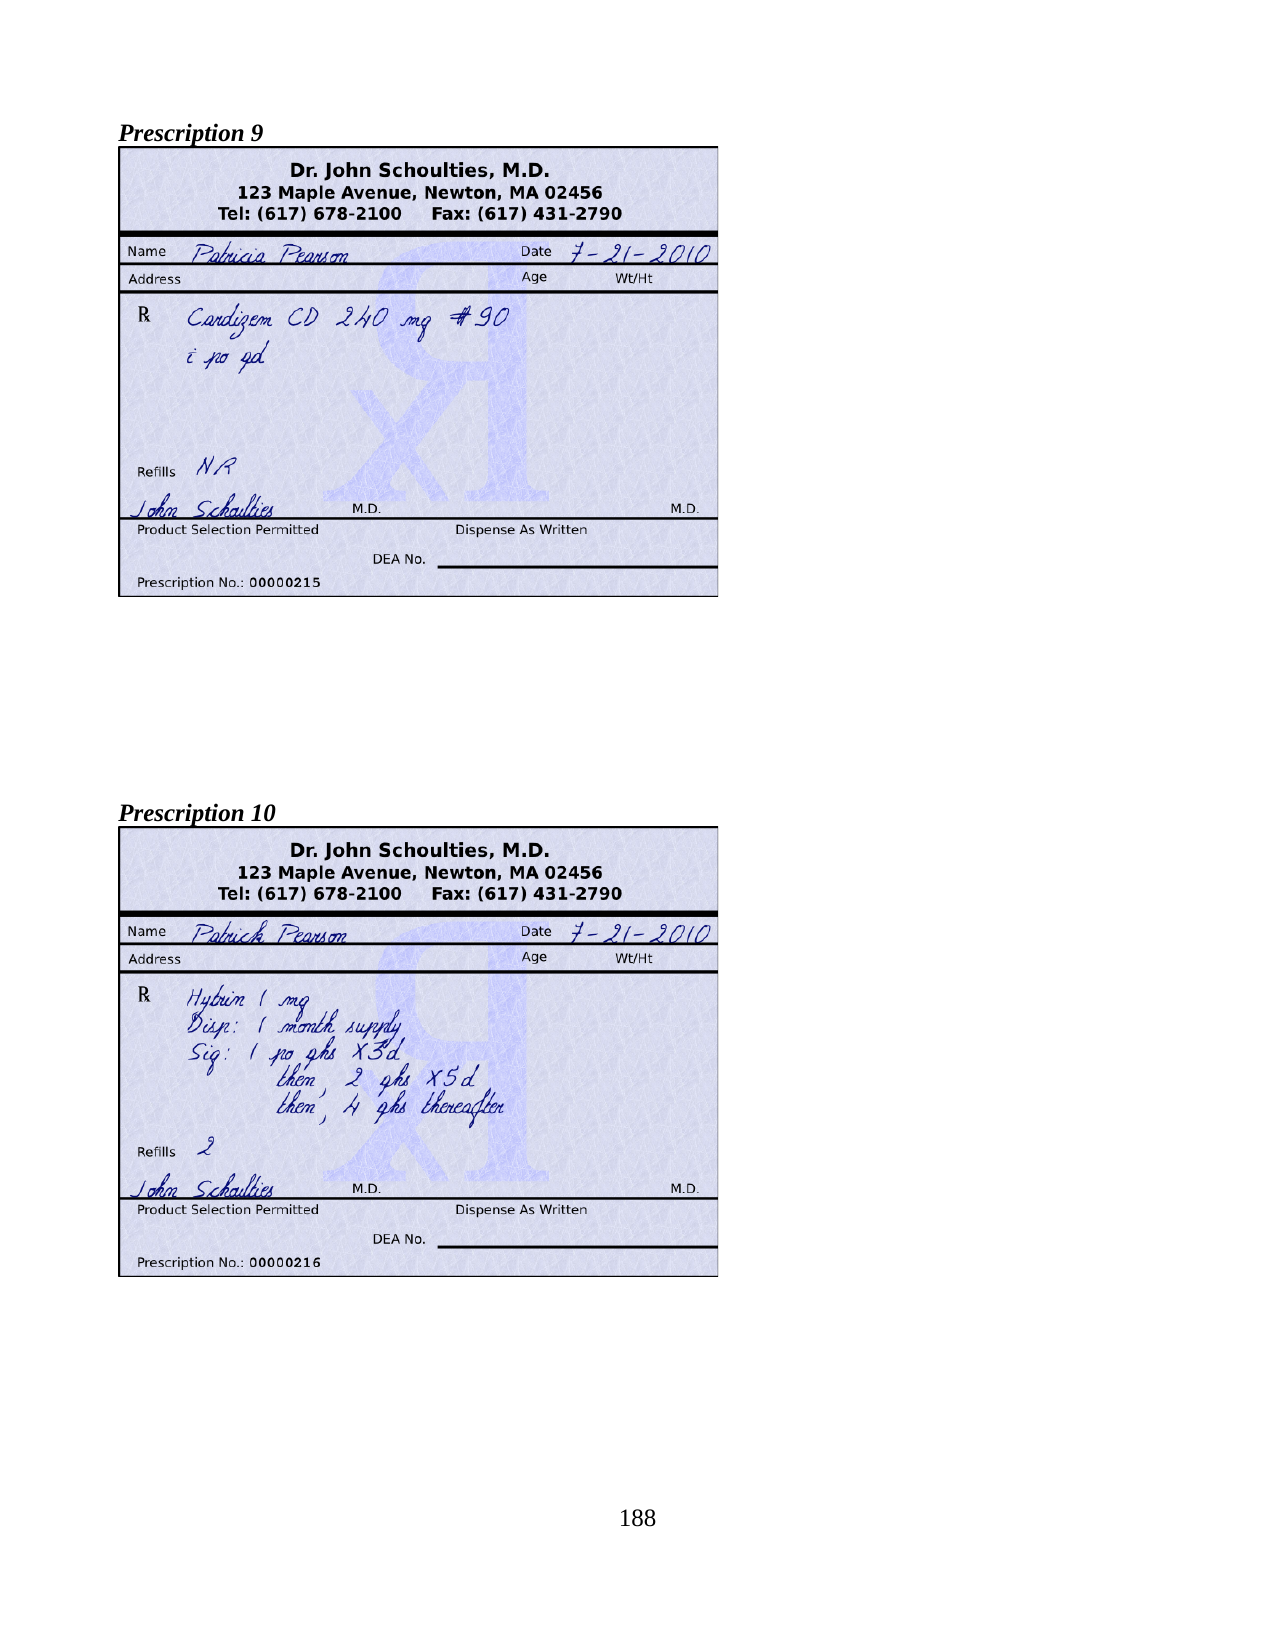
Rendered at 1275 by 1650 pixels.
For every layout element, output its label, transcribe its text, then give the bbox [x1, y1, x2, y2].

picture [118, 826, 719, 1277]
text Prescription 9 [118, 118, 1157, 147]
picture [118, 146, 719, 597]
text Prescription 10 [118, 798, 1157, 827]
